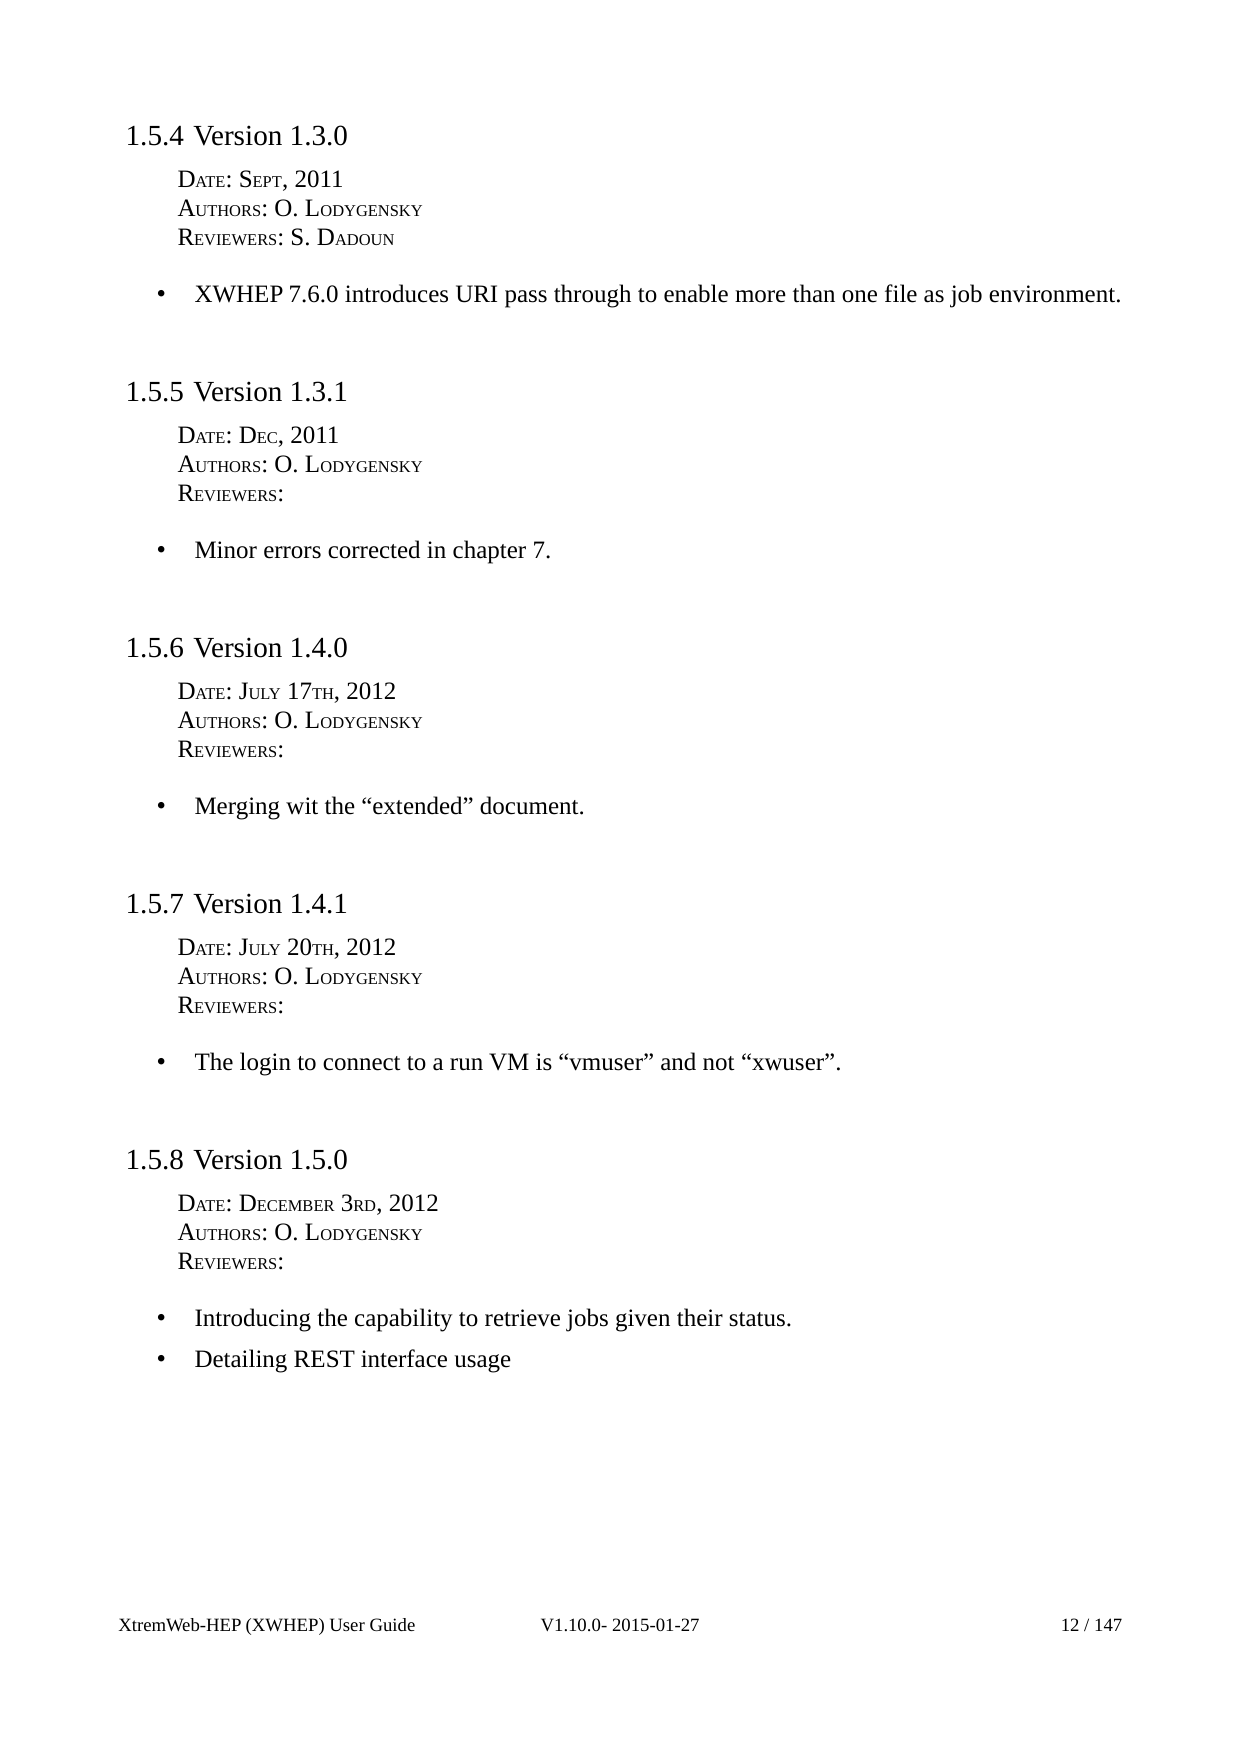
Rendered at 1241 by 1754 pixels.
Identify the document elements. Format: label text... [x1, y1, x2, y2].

text Reviewers: [177, 734, 1122, 762]
text Authors: O. Lodygensky [177, 705, 1122, 734]
text Reviewers: S. Dadoun [177, 222, 1122, 250]
text Authors: O. Lodygensky [177, 449, 1122, 478]
text Date: July 17th, 2012 [177, 676, 1122, 705]
text Date: Sept, 2011 [177, 164, 1122, 193]
list The login to connect to a run VM is “vmuser” and not “xwuser”. [157, 1047, 1122, 1076]
subtitle Version 1.4.0 [118, 630, 1122, 664]
list Merging wit the “extended” document. [157, 791, 1122, 820]
list XWHEP 7.6.0 introduces URI pass through to enable more than one file as job environment. [157, 279, 1122, 308]
text Authors: O. Lodygensky [177, 193, 1122, 222]
text Authors: O. Lodygensky [177, 1217, 1122, 1246]
subtitle Version 1.3.1 [118, 374, 1122, 408]
subtitle Version 1.5.0 [118, 1142, 1122, 1176]
text Date: July 20th, 2012 [177, 932, 1122, 961]
text Reviewers: [177, 990, 1122, 1018]
list Minor errors corrected in chapter 7. [157, 535, 1122, 564]
subtitle Version 1.3.0 [118, 118, 1122, 152]
text Date: Dec, 2011 [177, 420, 1122, 449]
text Authors: O. Lodygensky [177, 961, 1122, 990]
subtitle Version 1.4.1 [118, 886, 1122, 920]
text Date: December 3rd, 2012 [177, 1188, 1122, 1217]
list Introducing the capability to retrieve jobs given their status. [157, 1303, 1122, 1332]
text Reviewers: [177, 478, 1122, 506]
text Reviewers: [177, 1246, 1122, 1274]
list Detailing REST interface usage [157, 1344, 1122, 1373]
